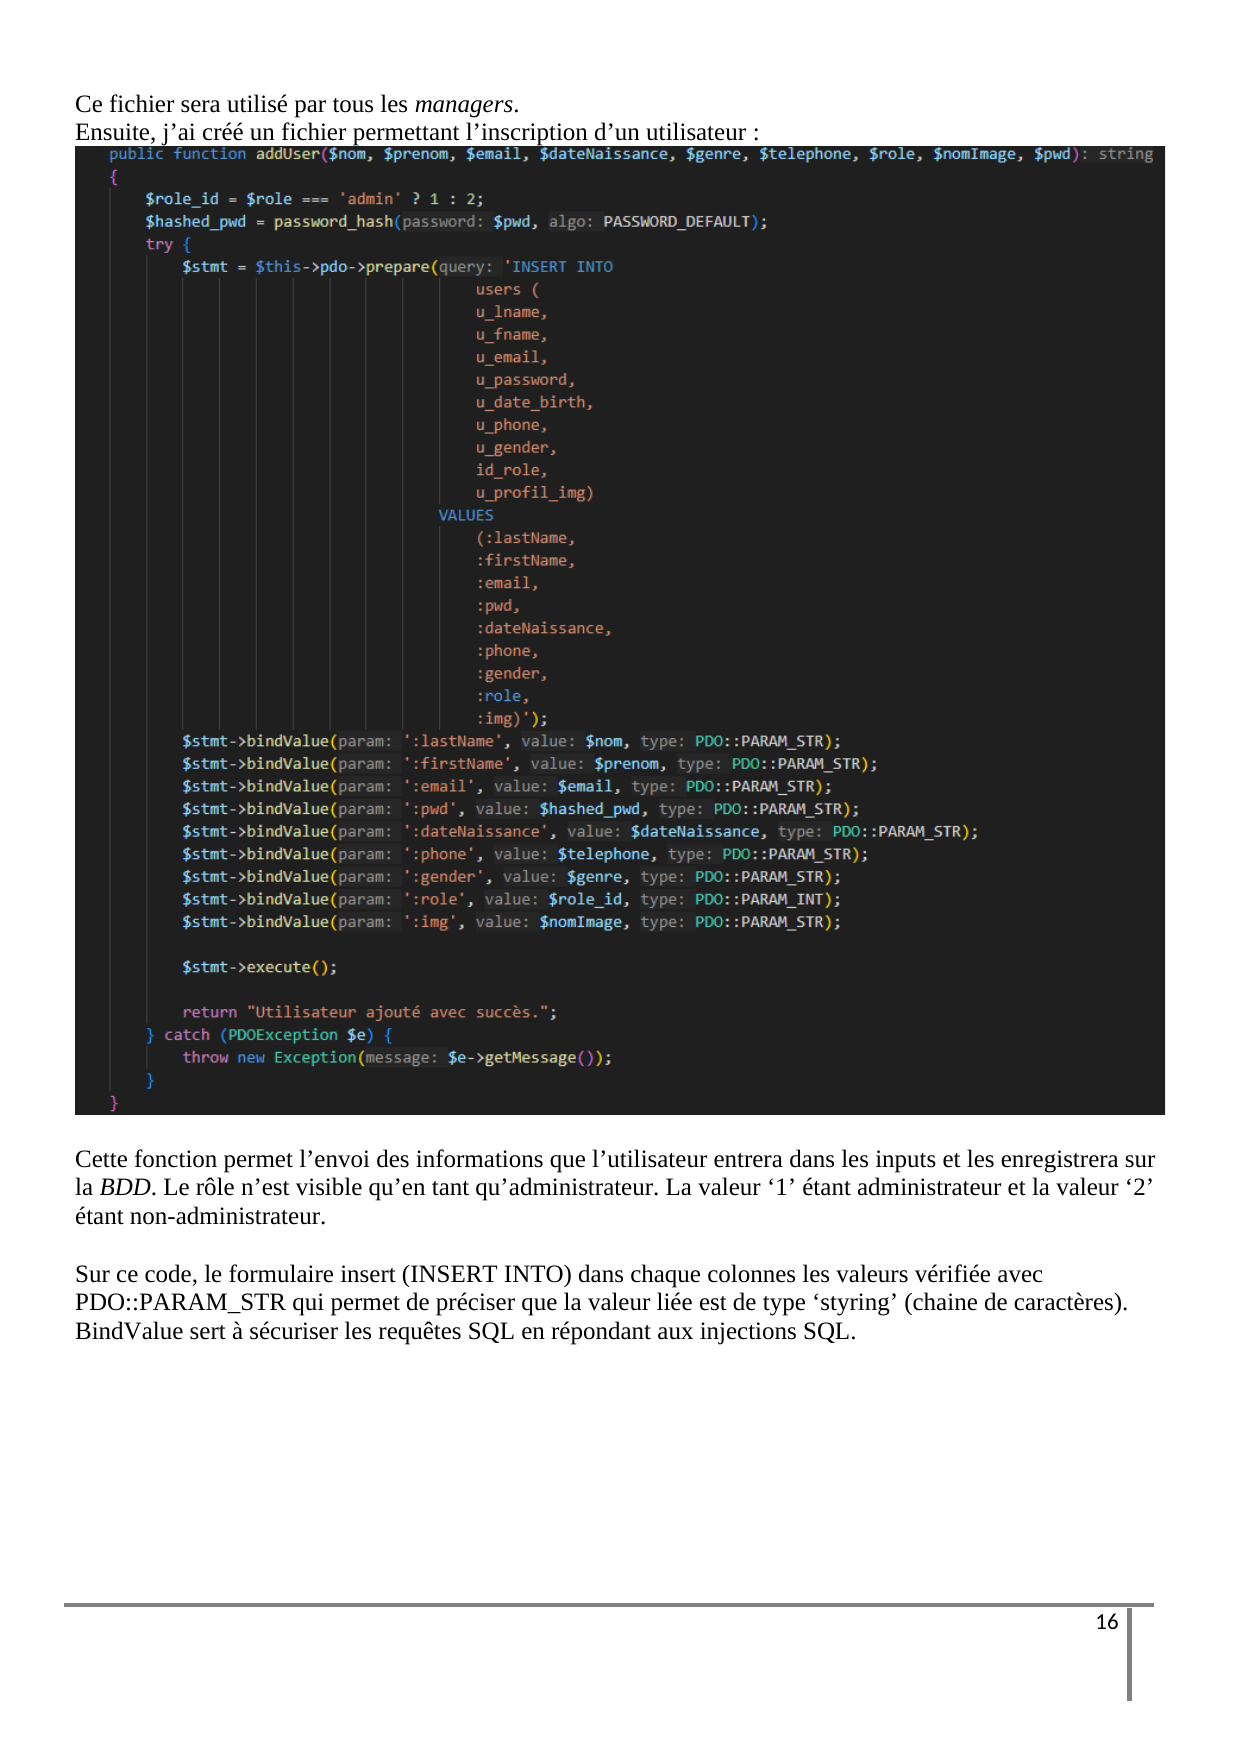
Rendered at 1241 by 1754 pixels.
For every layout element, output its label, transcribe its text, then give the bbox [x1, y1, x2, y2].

picture [75, 146, 1166, 1115]
text Sur ce code, le formulaire insert (INSERT INTO) dans chaque colonnes les valeurs vérifiée avec PDO::PARAM_STR qui permet de préciser que la valeur liée est de type ‘styring’ (chaine de caractères). BindValue sert à sécuriser les requêtes SQL en répondant aux injections SQL. [75, 1259, 1165, 1345]
text Ce fichier sera utilisé par tous les managers. [75, 89, 1165, 117]
text Cette fonction permet l’envoi des informations que l’utilisateur entrera dans les inputs et les enregistrera sur la BDD. Le rôle n’est visible qu’en tant qu’administrateur. La valeur ‘1’ étant administrateur et la valeur ‘2’ étant non-administrateur. [75, 1144, 1165, 1230]
text Ensuite, j’ai créé un fichier permettant l’inscription d’un utilisateur : [75, 117, 1165, 146]
